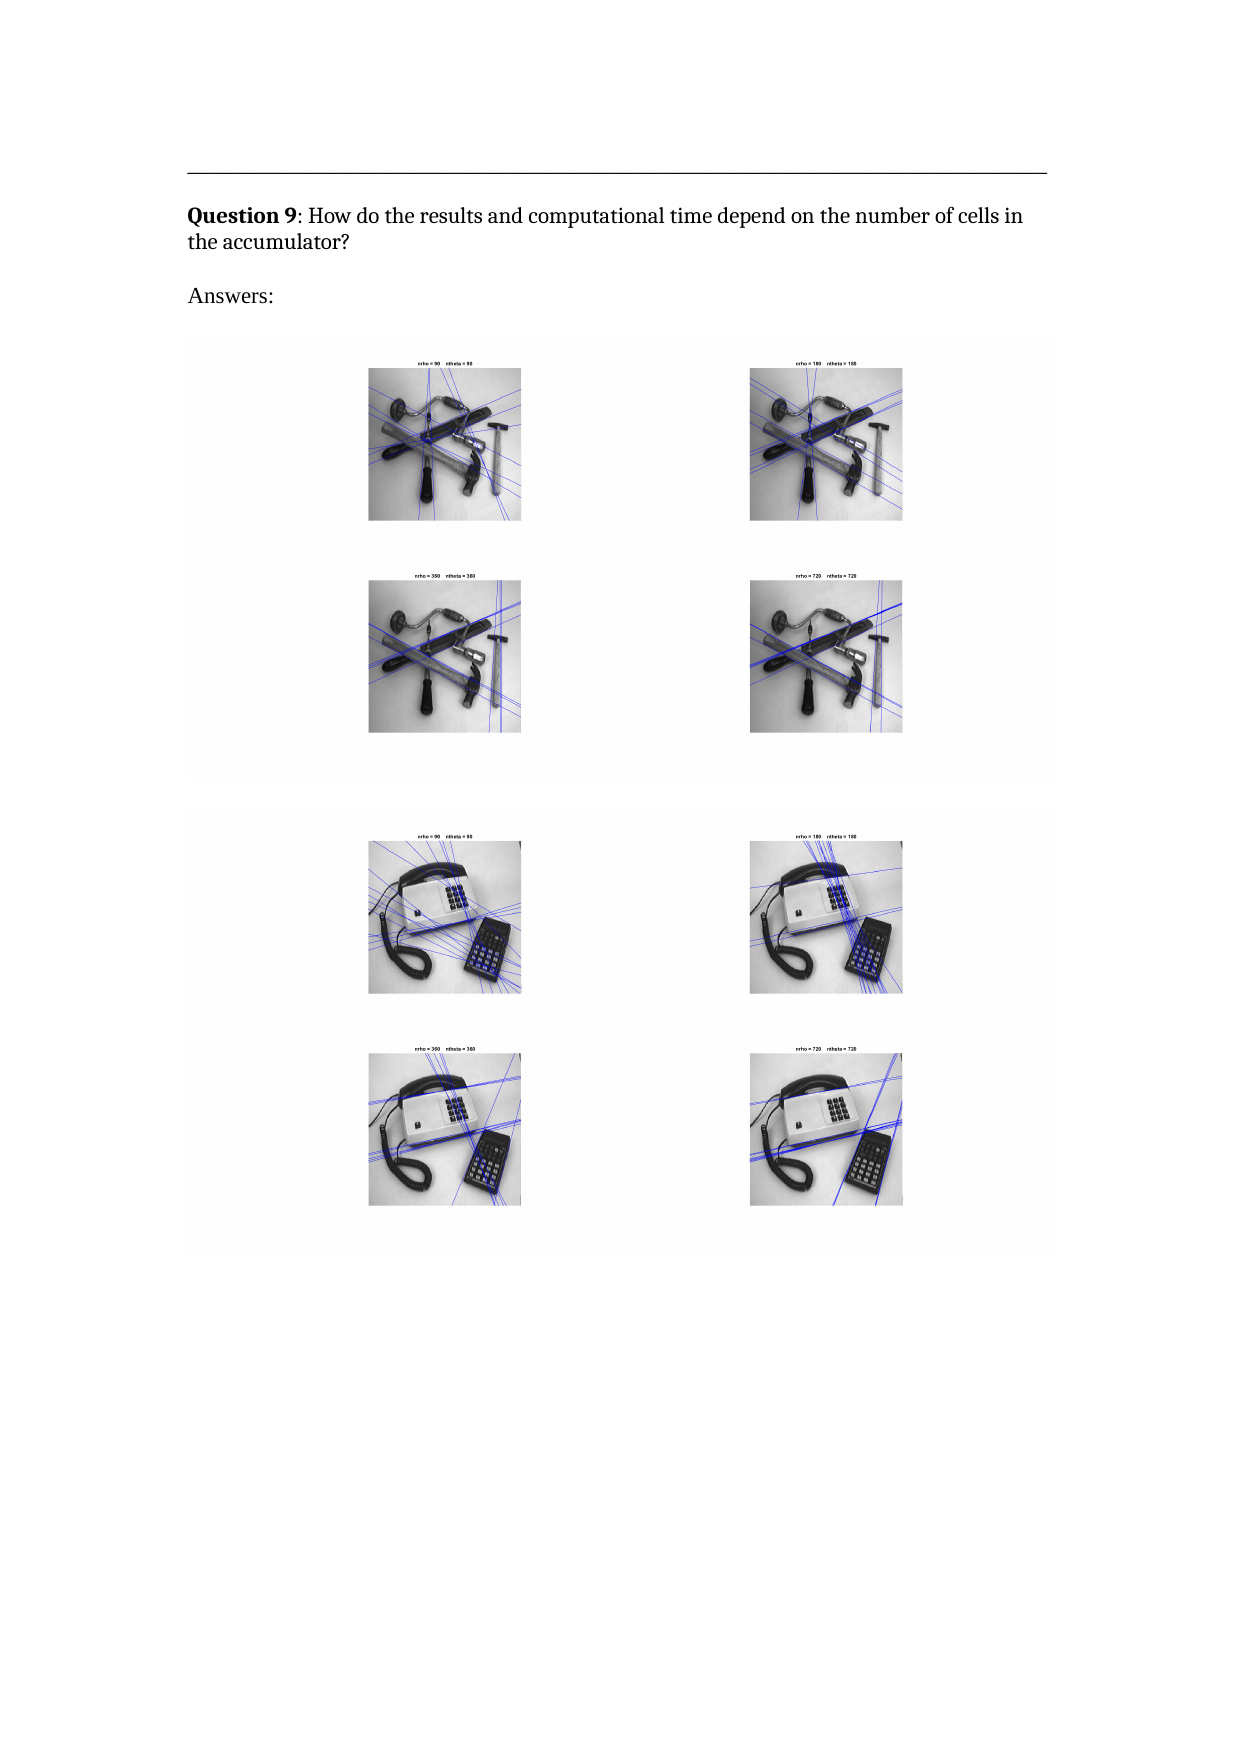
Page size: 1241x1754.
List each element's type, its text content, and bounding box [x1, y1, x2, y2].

picture [187, 807, 1053, 1255]
picture [187, 334, 1053, 782]
text ___________________________________________________________________________ [187, 150, 1053, 176]
text Answers: [187, 282, 1053, 308]
text Question 9: How do the results and computational time depend on the number of cells in the accumulator? [187, 203, 1053, 255]
